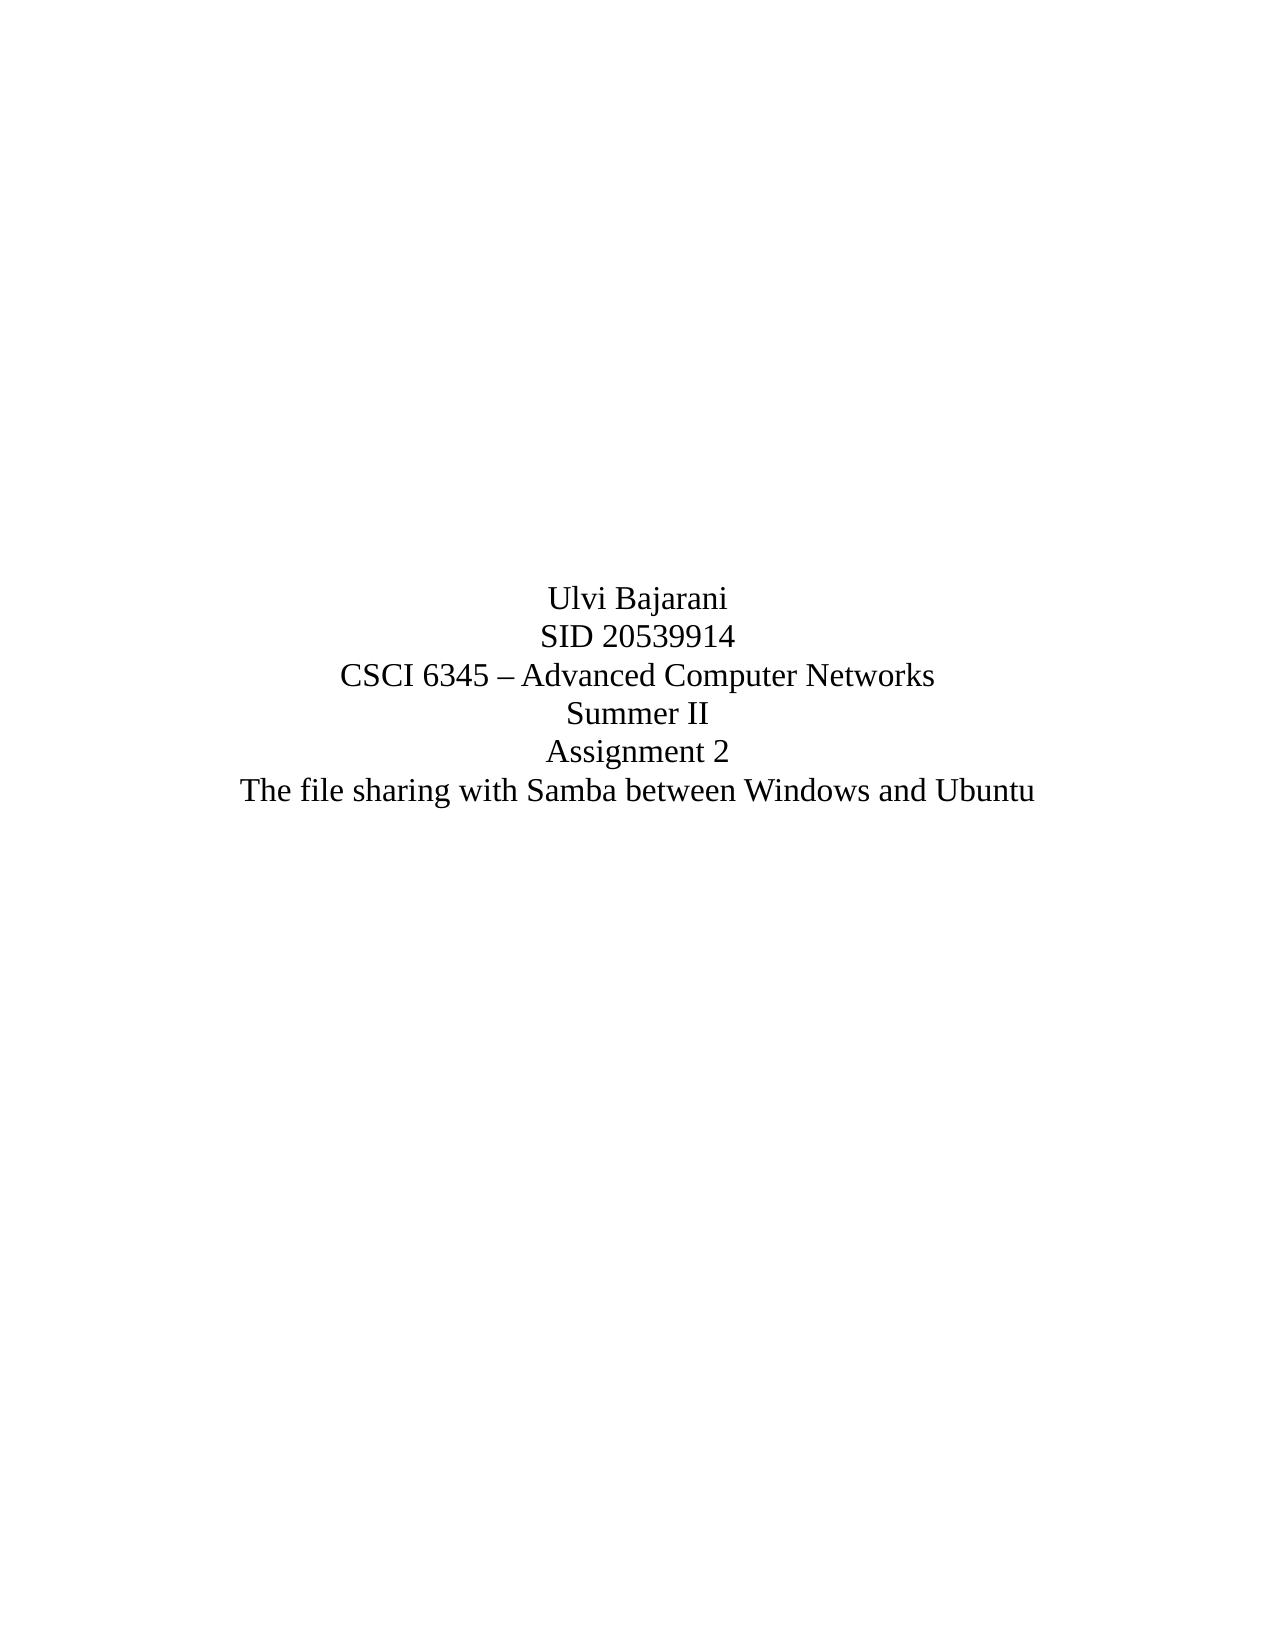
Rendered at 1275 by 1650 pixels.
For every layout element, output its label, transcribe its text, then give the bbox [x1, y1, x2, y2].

text CSCI 6345 – Advanced Computer Networks [118, 655, 1157, 693]
text Assignment 2 [118, 731, 1157, 770]
text SID 20539914 [118, 616, 1157, 655]
text Ulvi Bajarani [118, 578, 1157, 616]
text Summer II [118, 693, 1157, 731]
text The file sharing with Samba between Windows and Ubuntu [118, 770, 1157, 808]
